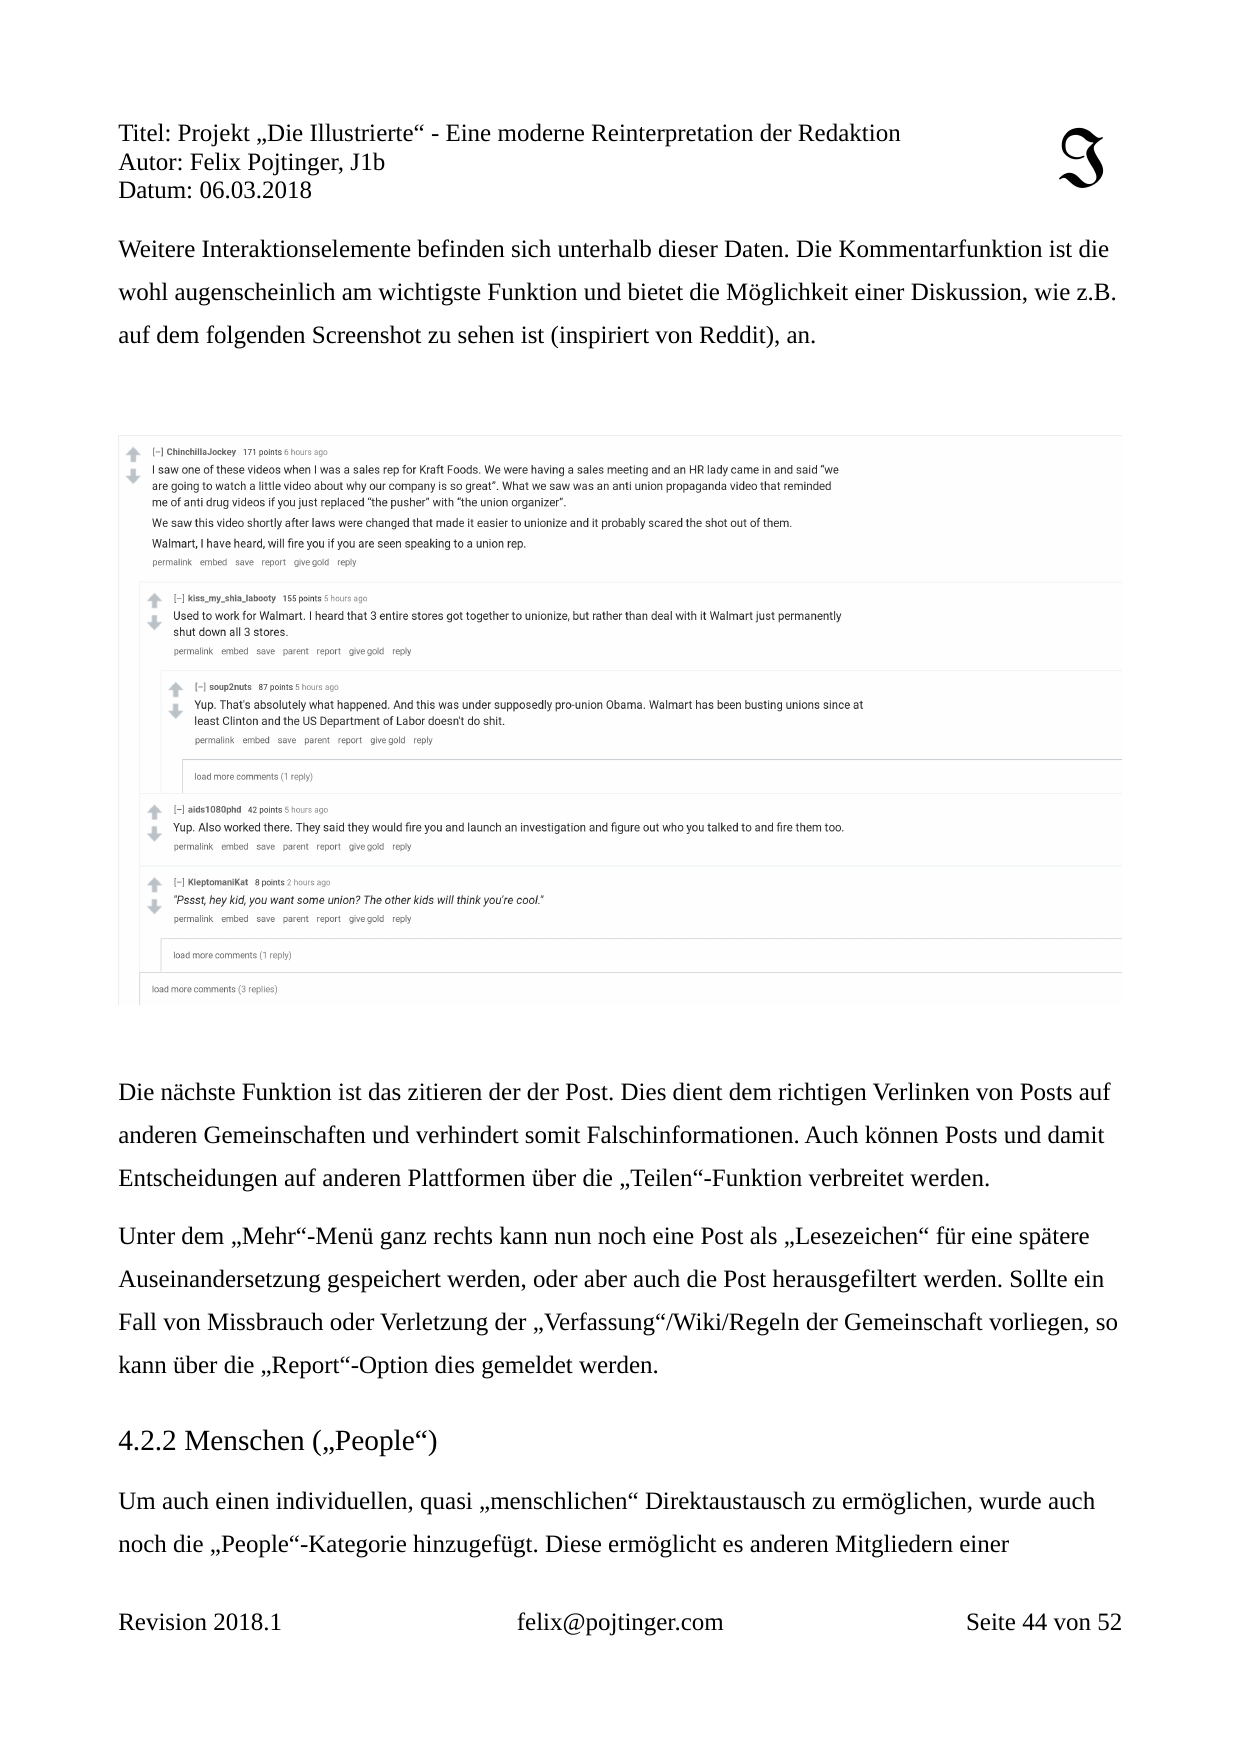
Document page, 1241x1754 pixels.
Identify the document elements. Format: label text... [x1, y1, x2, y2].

text Um auch einen individuellen, quasi „menschlichen“ Direktaustausch zu ermöglichen, wurde auch noch die „People“-Kategorie hinzugefügt. Diese ermöglicht es anderen Mitgliedern einer [118, 1486, 1122, 1558]
picture [1046, 120, 1120, 194]
picture [118, 435, 1123, 1005]
text Die nächste Funktion ist das zitieren der der Post. Dies dient dem richtigen Verlinken von Posts auf anderen Gemeinschaften und verhindert somit Falschinformationen. Auch können Posts und damit Entscheidungen auf anderen Plattformen über die „Teilen“-Funktion verbreitet werden. [118, 1077, 1122, 1192]
text Unter dem „Mehr“-Menü ganz rechts kann nun noch eine Post als „Lesezeichen“ für eine spätere Auseinandersetzung gespeichert werden, oder aber auch die Post herausgefiltert werden. Sollte ein Fall von Missbrauch oder Verletzung der „Verfassung“/Wiki/Regeln der Gemeinschaft vorliegen, so kann über die „Report“-Option dies gemeldet werden. [118, 1221, 1122, 1379]
text Weitere Interaktionselemente befinden sich unterhalb dieser Daten. Die Kommentarfunktion ist die wohl augenscheinlich am wichtigste Funktion und bietet die Möglichkeit einer Diskussion, wie z.B. auf dem folgenden Screenshot zu sehen ist (inspiriert von Reddit), an. [118, 234, 1122, 349]
subtitle 4.2.2 Menschen („People“) [118, 1423, 1122, 1456]
